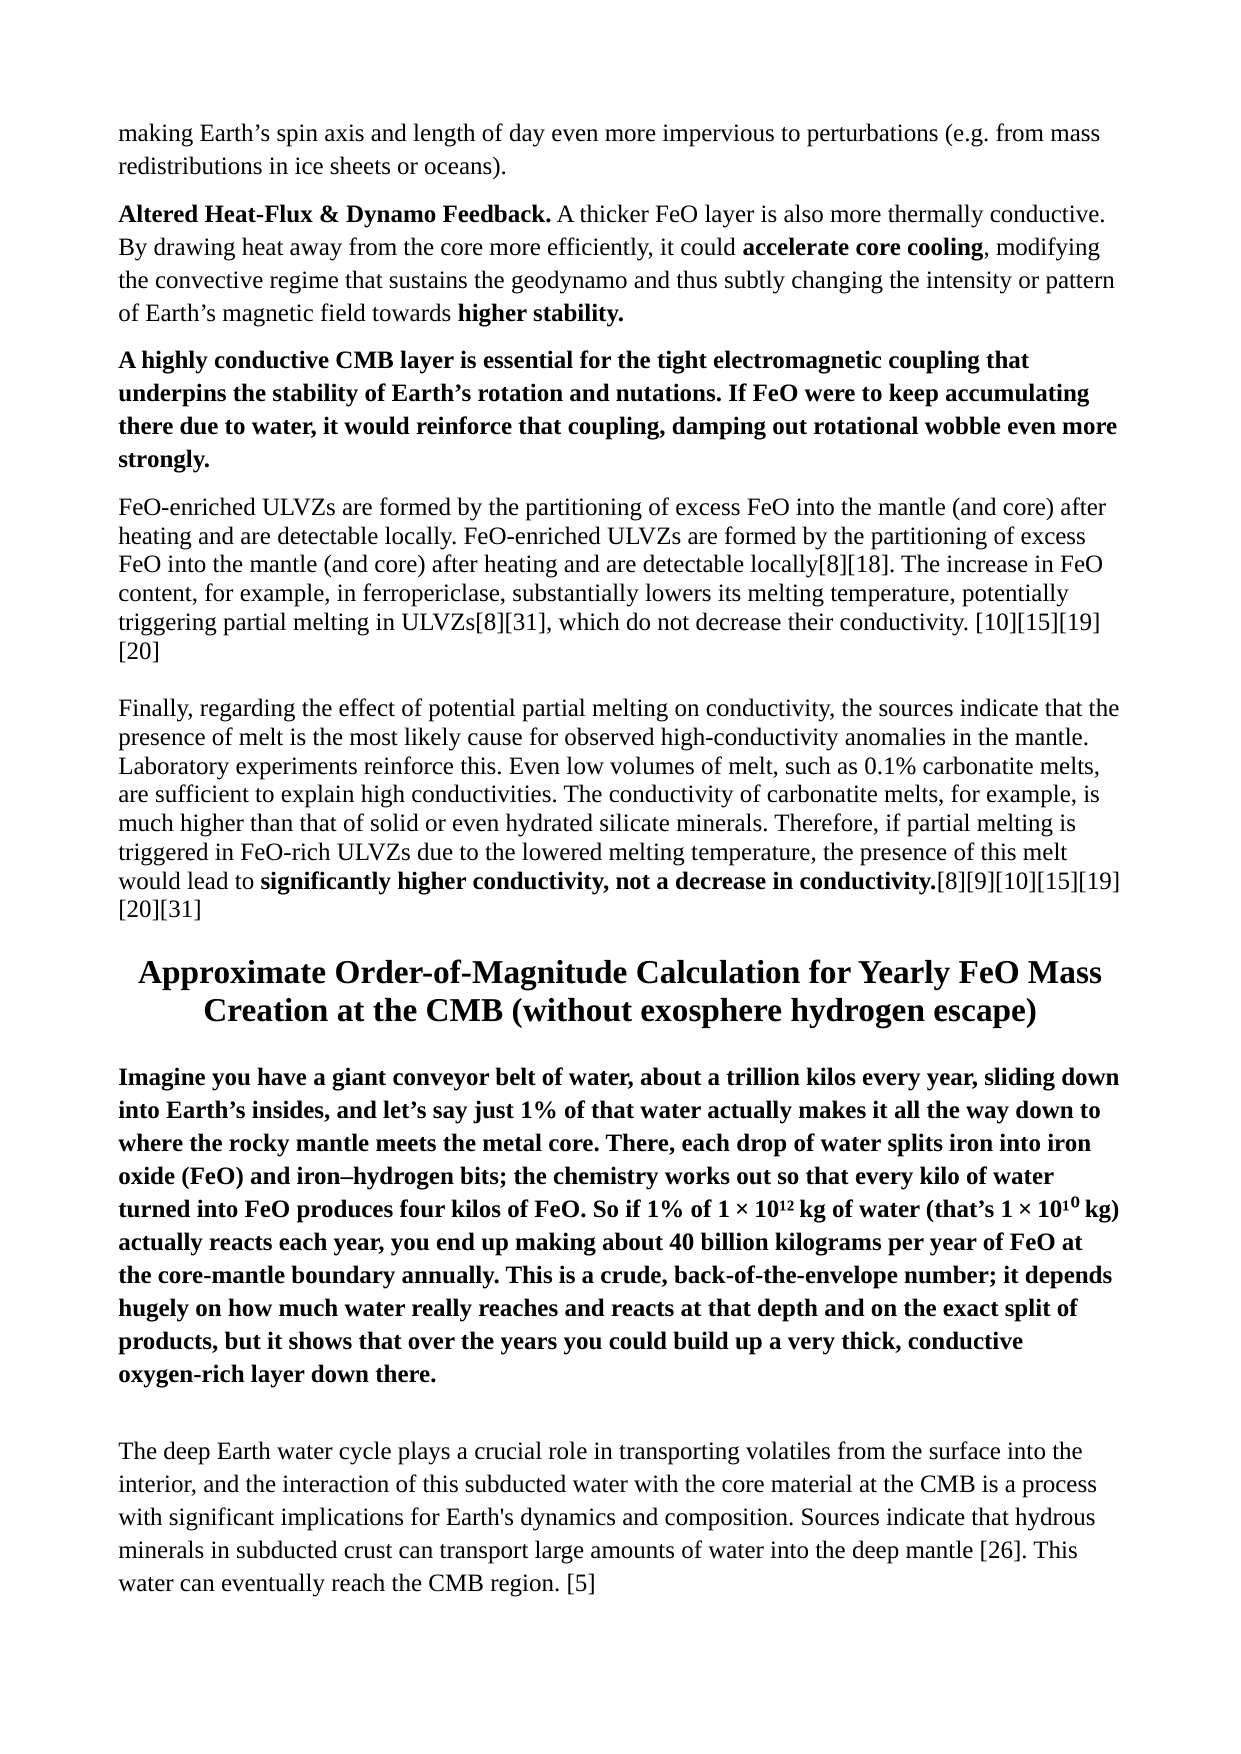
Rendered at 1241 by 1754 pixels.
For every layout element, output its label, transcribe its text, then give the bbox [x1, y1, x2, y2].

text making Earth’s spin axis and length of day even more impervious to perturbations (e.g. from mass redistributions in ice sheets or oceans). [118, 118, 1122, 180]
text The deep Earth water cycle plays a crucial role in transporting volatiles from the surface into the interior, and the interaction of this subducted water with the core material at the CMB is a process with significant implications for Earth's dynamics and composition. Sources indicate that hydrous minerals in subducted crust can transport large amounts of water into the deep mantle [26]. This water can eventually reach the CMB region. [5] [118, 1436, 1122, 1597]
text Finally, regarding the effect of potential partial melting on conductivity, the sources indicate that the presence of melt is the most likely cause for observed high-conductivity anomalies in the mantle. Laboratory experiments reinforce this. Even low volumes of melt, such as 0.1% carbonatite melts, are sufficient to explain high conductivities. The conductivity of carbonatite melts, for example, is much higher than that of solid or even hydrated silicate minerals. Therefore, if partial melting is triggered in FeO-rich ULVZs due to the lowered melting temperature, the presence of this melt would lead to significantly higher conductivity, not a decrease in conductivity.[8][9][10][15][19][20][31] [118, 693, 1122, 923]
text Altered Heat‐Flux & Dynamo Feedback. A thicker FeO layer is also more thermally conductive. By drawing heat away from the core more efficiently, it could accelerate core cooling, modifying the convective regime that sustains the geodynamo and thus subtly changing the intensity or pattern of Earth’s magnetic field towards higher stability. [118, 199, 1122, 327]
text A highly conductive CMB layer is essential for the tight electromagnetic coupling that underpins the stability of Earth’s rotation and nutations. If FeO were to keep accumulating there due to water, it would reinforce that coupling, damping out rotational wobble even more strongly. [118, 345, 1122, 473]
text Imagine you have a giant conveyor belt of water, about a trillion kilos every year, sliding down into Earth’s insides, and let’s say just 1% of that water actually makes it all the way down to where the rocky mantle meets the metal core. There, each drop of water splits iron into iron oxide (FeO) and iron–hydrogen bits; the chemistry works out so that every kilo of water turned into FeO produces four kilos of FeO. So if 1% of 1 × 10¹² kg of water (that’s 1 × 10¹⁰ kg) actually reacts each year, you end up making about 40 billion kilograms per year of FeO at the core‑mantle boundary annually. This is a crude, back‑of‑the‑envelope number; it depends hugely on how much water really reaches and reacts at that depth and on the exact split of products, but it shows that over the years you could build up a very thick, conductive oxygen‑rich layer down there. [118, 1062, 1122, 1388]
text Approximate Order-of-Magnitude Calculation for Yearly FeO Mass Creation at the CMB (without exosphere hydrogen escape) [118, 952, 1122, 1029]
text FeO-enriched ULVZs are formed by the partitioning of excess FeO into the mantle (and core) after heating and are detectable locally. FeO-enriched ULVZs are formed by the partitioning of excess FeO into the mantle (and core) after heating and are detectable locally[8][18]. The increase in FeO content, for example, in ferropericlase, substantially lowers its melting temperature, potentially triggering partial melting in ULVZs[8][31], which do not decrease their conductivity. [10][15][19][20] [118, 492, 1122, 664]
